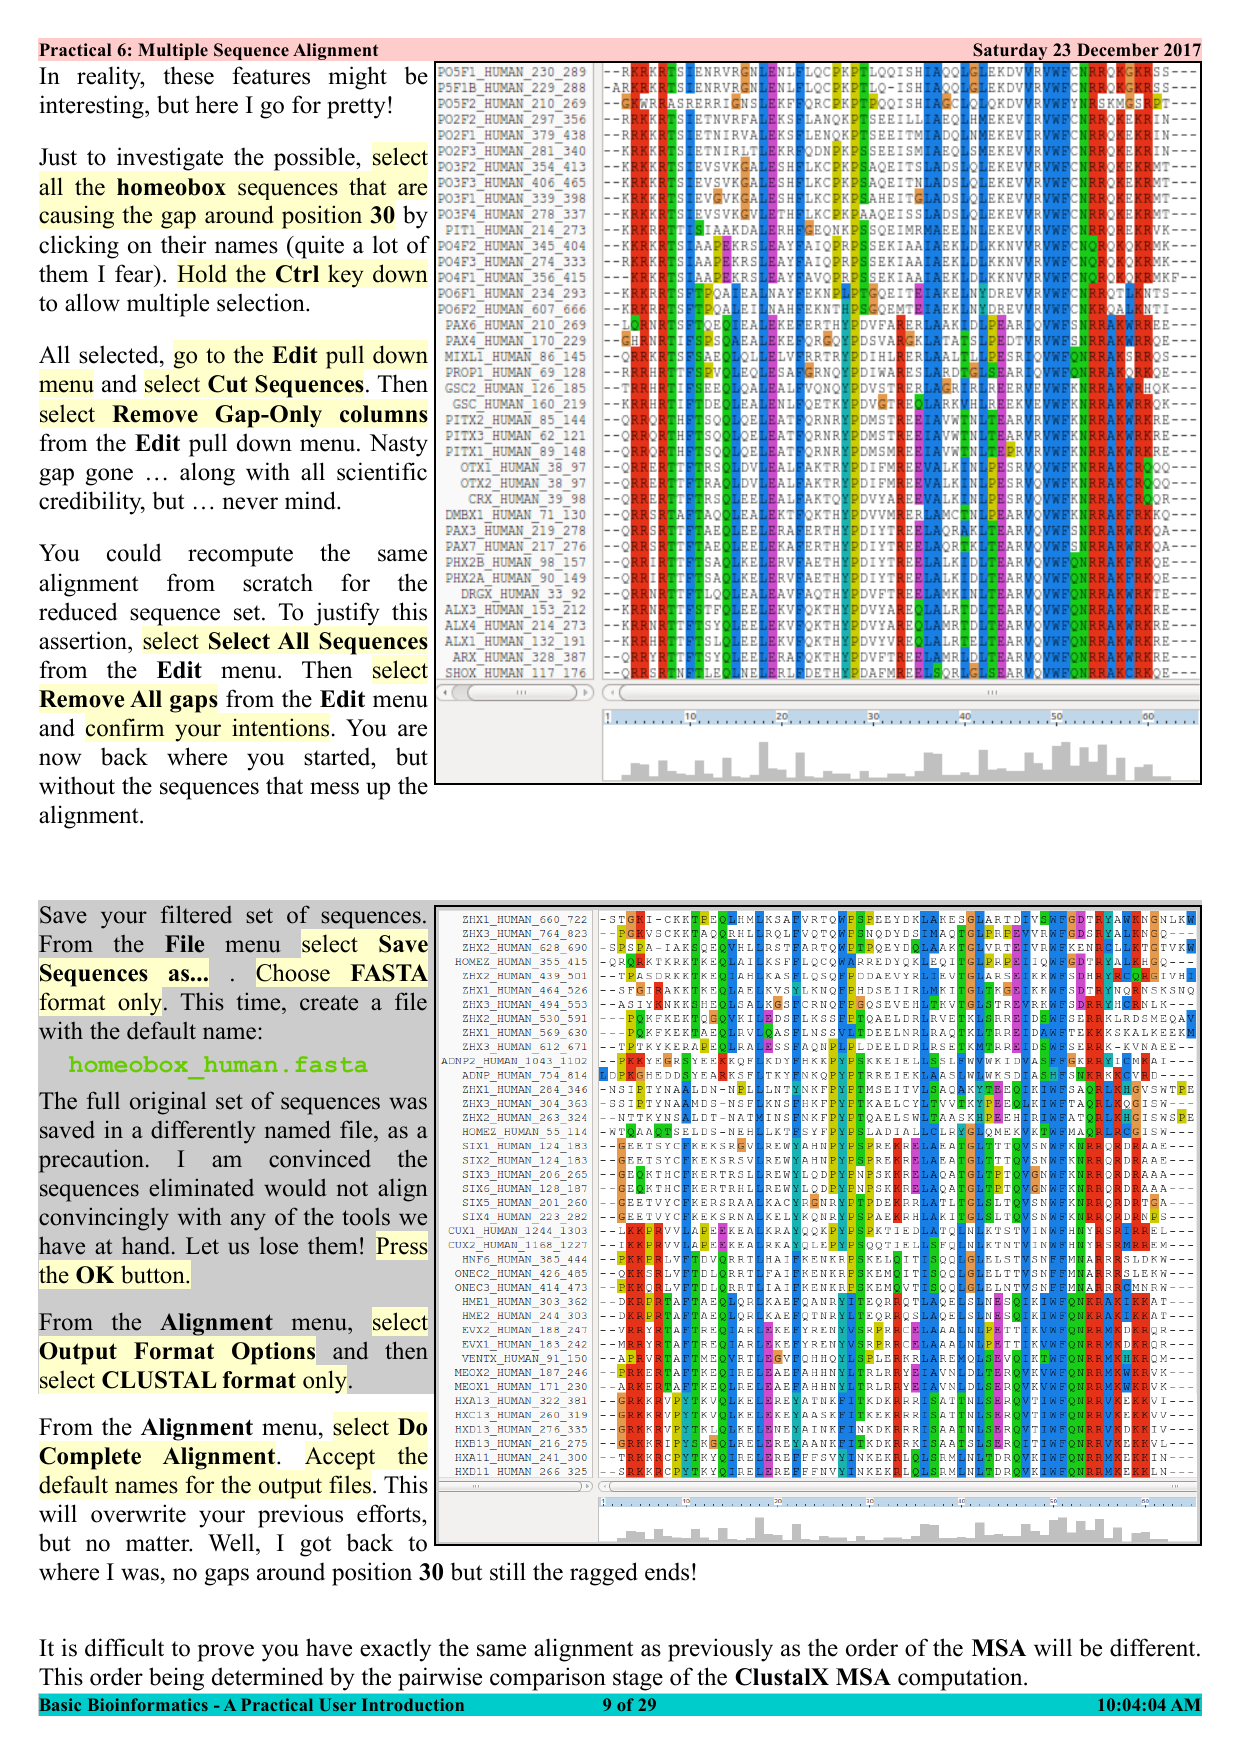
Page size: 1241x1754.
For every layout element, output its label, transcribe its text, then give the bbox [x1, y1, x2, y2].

text Save your filtered set of sequences. From the File menu select Save Sequences as... . Choose FASTA format only. This time, create a file with the default name: [38, 900, 1202, 1045]
text In reality, these features might be interesting, but here I go for pretty! [38, 61, 434, 119]
text homeobox_human.fasta [38, 1051, 434, 1079]
text [436, 907, 1200, 1544]
text All selected, go to the Edit pull down menu and select Cut Sequences. Then select Remove Gap-Only columns from the Edit pull down menu. Nasty gap gone … along with all scientific credibility, but … never mind. [38, 340, 434, 515]
picture [436, 63, 1200, 783]
text From the Alignment menu, select Do Complete Alignment. Accept the default names for the output files. This will overwrite your previous efforts, but no matter. Well, I got back to where I was, no gaps around position 30 but still the ragged ends! [38, 1412, 1202, 1586]
text It is difficult to prove you have exactly the same alignment as previously as the order of the MSA will be different. This order being determined by the pairwise comparison stage of the ClustalX MSA computation. [38, 1633, 1202, 1691]
text Just to investigate the possible, select all the homeobox sequences that are causing the gap around position 30 by clicking on their names (quite a lot of them I fear). Hold the Ctrl key down to allow multiple selection. [38, 142, 434, 317]
text From the Alignment menu, select Output Format Options and then select CLUSTAL format only. [38, 1307, 434, 1394]
text You could recompute the same alignment from scratch for the reduced sequence set. To justify this assertion, select Select All Sequences from the Edit menu. Then select Remove All gaps from the Edit menu and confirm your intentions. You are now back where you started, but without the sequences that mess up the alignment. [38, 538, 1202, 829]
text The full original set of sequences was saved in a differently named file, as a precaution. I am convinced the sequences eliminated would not align convincingly with any of the tools we have at hand. Let us lose them! Press the OK button. [38, 1086, 434, 1289]
picture [439, 910, 1197, 1542]
